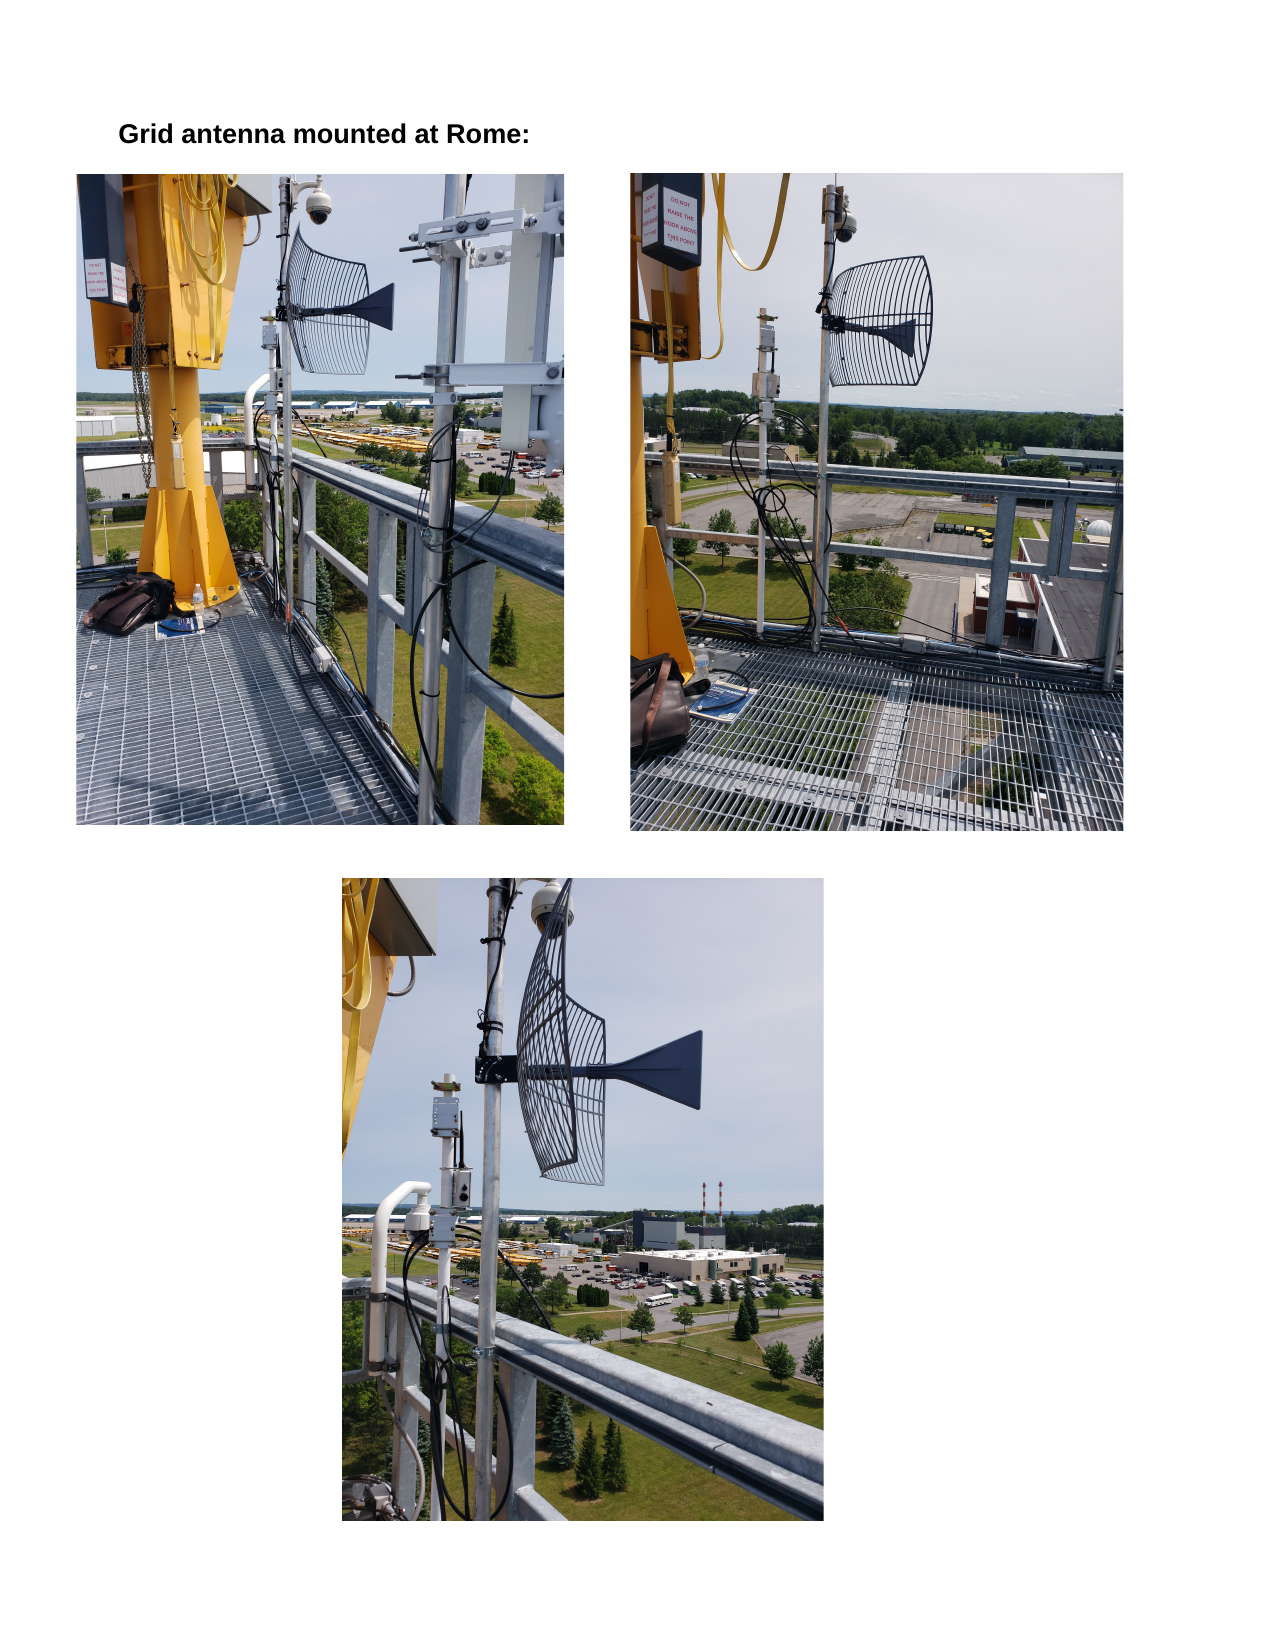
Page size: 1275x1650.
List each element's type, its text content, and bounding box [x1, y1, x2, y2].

picture [76, 174, 565, 825]
text Grid antenna mounted at Rome: [118, 118, 1157, 149]
picture [342, 878, 824, 1521]
picture [630, 173, 1124, 831]
